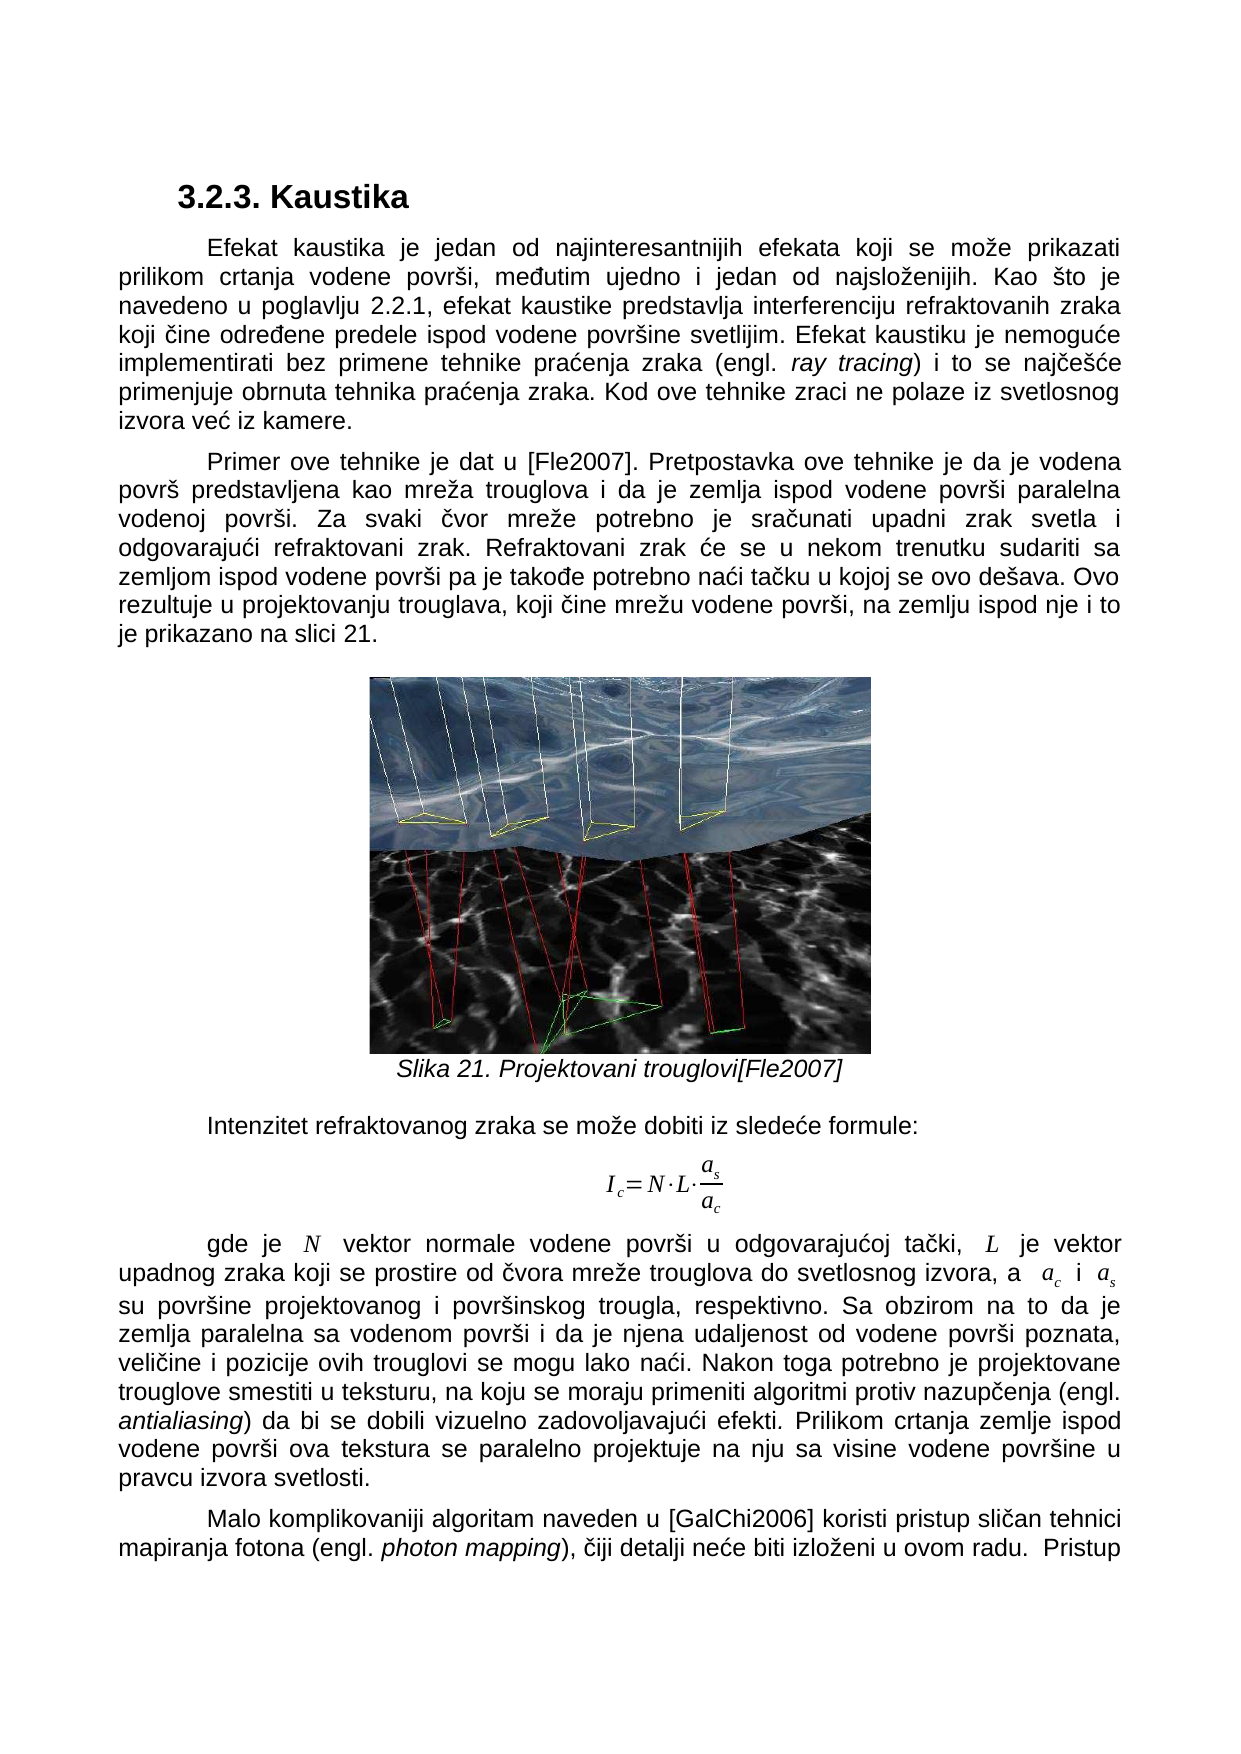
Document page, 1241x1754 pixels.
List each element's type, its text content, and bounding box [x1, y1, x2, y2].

text Intenzitet refraktovanog zraka se može dobiti iz sledeće formule: [118, 659, 1122, 1139]
text Slika 21. Projektovani trouglovi[Fle2007] [369, 1054, 871, 1083]
picture [369, 677, 871, 1054]
subtitle Kaustika [177, 177, 1122, 216]
text gde je vektor normale vodene površi u odgovarajućoj tački, je vektor upadnog zraka koji se prostire od čvora mreže trouglova do svetlosnog izvora, a i su površine projektovanog i površinskog trougla, respektivno. Sa obzirom na to da je zemlja paralelna sa vodenom površi i da je njena udaljenost od vodene površi poznata, veličine i pozicije ovih trouglovi se mogu lako naći. Nakon toga potrebno je projektovane trouglove smestiti u teksturu, na koju se moraju primeniti algoritmi protiv nazupčenja (engl. antialiasing) da bi se dobili vizuelno zadovoljavajući efekti. Prilikom crtanja zemlje ispod vodene površi ova tekstura se paralelno projektuje na nju sa visine vodene površine u pravcu izvora svetlosti. [118, 1229, 1122, 1492]
text Efekat kaustika je jedan od najinteresantnijih efekata koji se može prikazati prilikom crtanja vodene površi, međutim ujedno i jedan od najsloženijih. Kao što je navedeno u poglavlju 2.2.1, efekat kaustike predstavlja interferenciju refraktovanih zraka koji čine određene predele ispod vodene površine svetlijim. Efekat kaustiku je nemoguće implementirati bez primene tehnike praćenja zraka (engl. ray tracing) i to se najčešće primenjuje obrnuta tehnika praćenja zraka. Kod ove tehnike zraci ne polaze iz svetlosnog izvora već iz kamere. [118, 233, 1122, 434]
text Malo komplikovaniji algoritam naveden u [GalChi2006] koristi pristup sličan tehnici mapiranja fotona (engl. photon mapping), čiji detalji neće biti izloženi u ovom radu. Pristup [118, 1504, 1122, 1561]
text Primer ove tehnike je dat u [Fle2007]. Pretpostavka ove tehnike je da je vodena površ predstavljena kao mreža trouglova i da je zemlja ispod vodene površi paralelna vodenoj površi. Za svaki čvor mreže potrebno je sračunati upadni zrak svetla i odgovarajući refraktovani zrak. Refraktovani zrak će se u nekom trenutku sudariti sa zemljom ispod vodene površi pa je takođe potrebno naći tačku u kojoj se ovo dešava. Ovo rezultuje u projektovanju trouglava, koji čine mrežu vodene površi, na zemlju ispod nje i to je prikazano na slici 21. [118, 446, 1122, 648]
